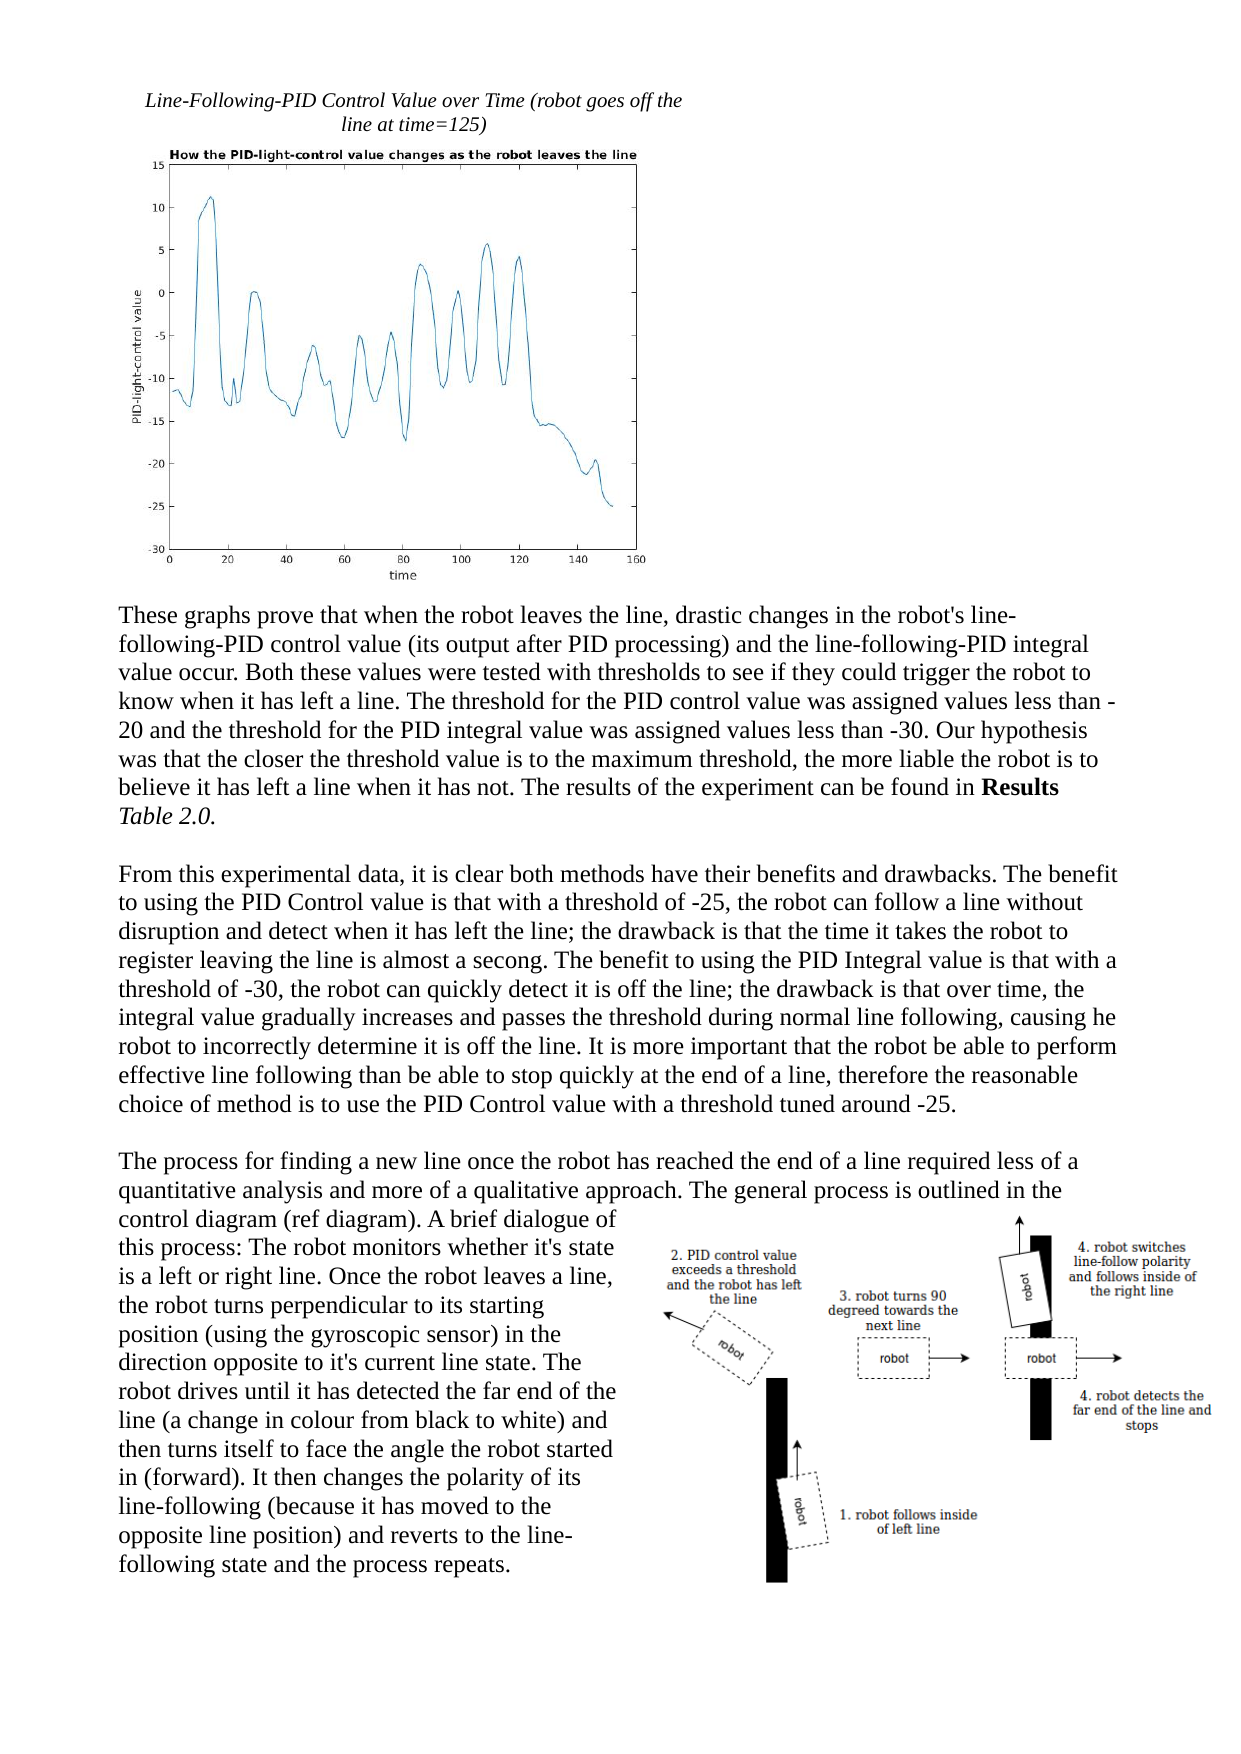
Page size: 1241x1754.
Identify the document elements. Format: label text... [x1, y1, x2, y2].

picture [91, 129, 693, 600]
text From this experimental data, it is clear both methods have their benefits and drawbacks. The benefit to using the PID Control value is that with a threshold of -25, the robot can follow a line without disruption and detect when it has left the line; the drawback is that the time it takes the robot to register leaving the line is almost a secong. The benefit to using the PID Integral value is that with a threshold of -30, the robot can quickly detect it is off the line; the drawback is that over time, the integral value gradually increases and passes the threshold during normal line following, causing he robot to incorrectly determine it is off the line. It is more important that the robot be able to perform effective line following than be able to stop quickly at the end of a line, therefore the reasonable choice of method is to use the PID Control value with a threshold tuned around -25. [118, 859, 1122, 1117]
text The process for finding a new line once the robot has reached the end of a line required less of a quantitative analysis and more of a qualitative approach. The general process is outlined in the control diagram (ref diagram). A brief dialogue of this process: The robot monitors whether it's state is a left or right line. Once the robot leaves a line, the robot turns perpendicular to its starting position (using the gyroscopic sensor) in the direction opposite to it's current line state. The robot drives until it has detected the far end of the line (a change in colour from black to white) and then turns itself to face the angle the robot started in (forward). It then changes the polarity of its line-following (because it has moved to the opposite line position) and reverts to the line-following state and the process repeats. [118, 1146, 1122, 1577]
text These graphs prove that when the robot leaves the line, drastic changes in the robot's line-following-PID control value (its output after PID processing) and the line-following-PID integral value occur. Both these values were tested with thresholds to see if they could trigger the robot to know when it has left a line. The threshold for the PID control value was assigned values less than -20 and the threshold for the PID integral value was assigned values less than -30. Our hypothesis was that the closer the threshold value is to the maximum threshold, the more liable the robot is to believe it has left a line when it has not. The results of the experiment can be found in Results Table 2.0. [118, 118, 1122, 830]
